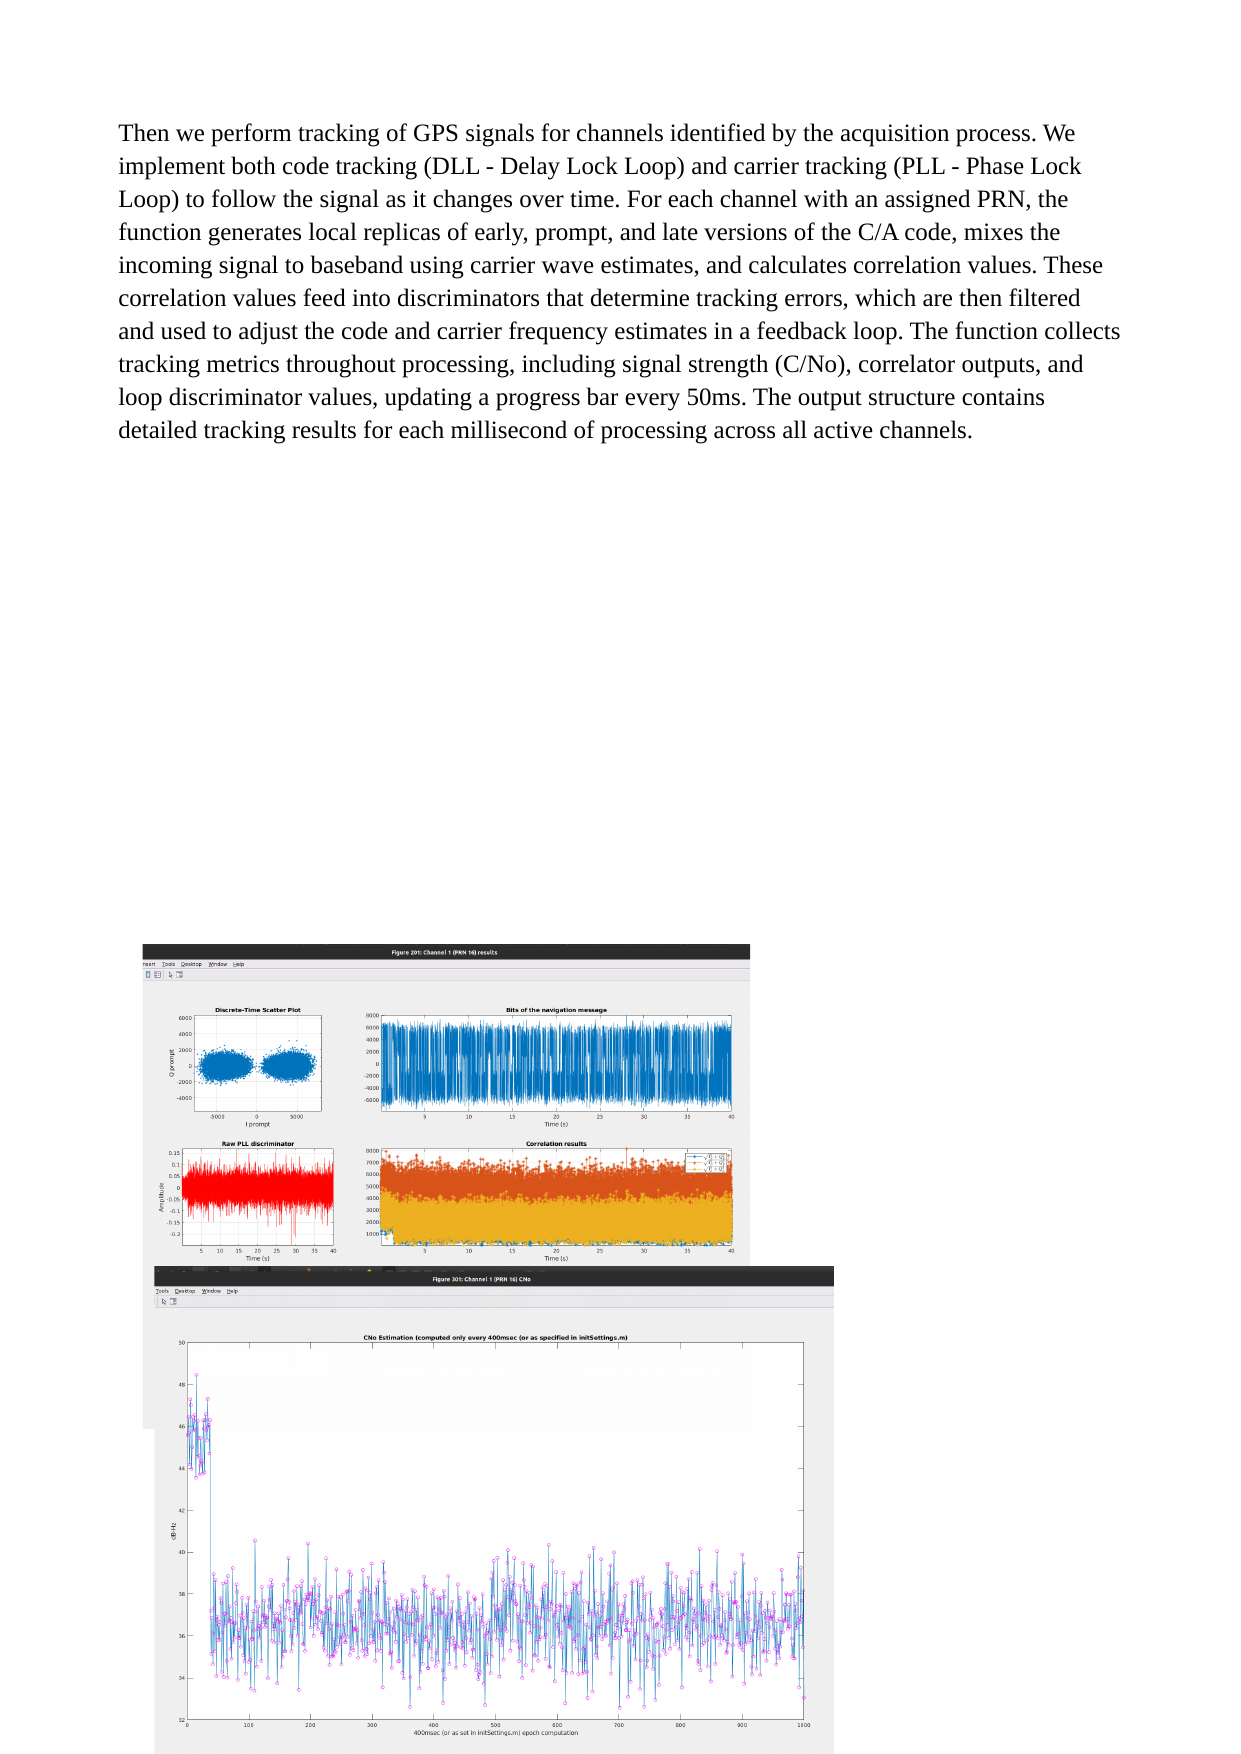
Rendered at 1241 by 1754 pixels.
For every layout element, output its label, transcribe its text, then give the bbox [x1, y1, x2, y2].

text Then we perform tracking of GPS signals for channels identified by the acquisition process. We implement both code tracking (DLL - Delay Lock Loop) and carrier tracking (PLL - Phase Lock Loop) to follow the signal as it changes over time. For each channel with an assigned PRN, the function generates local replicas of early, prompt, and late versions of the C/A code, mixes the incoming signal to baseband using carrier wave estimates, and calculates correlation values. These correlation values feed into discriminators that determine tracking errors, which are then filtered and used to adjust the code and carrier frequency estimates in a feedback loop. The function collects tracking metrics throughout processing, including signal strength (C/No), correlator outputs, and loop discriminator values, updating a progress bar every 50ms. The output structure contains detailed tracking results for each millisecond of processing across all active channels. [118, 118, 1122, 444]
picture [142, 944, 834, 1754]
